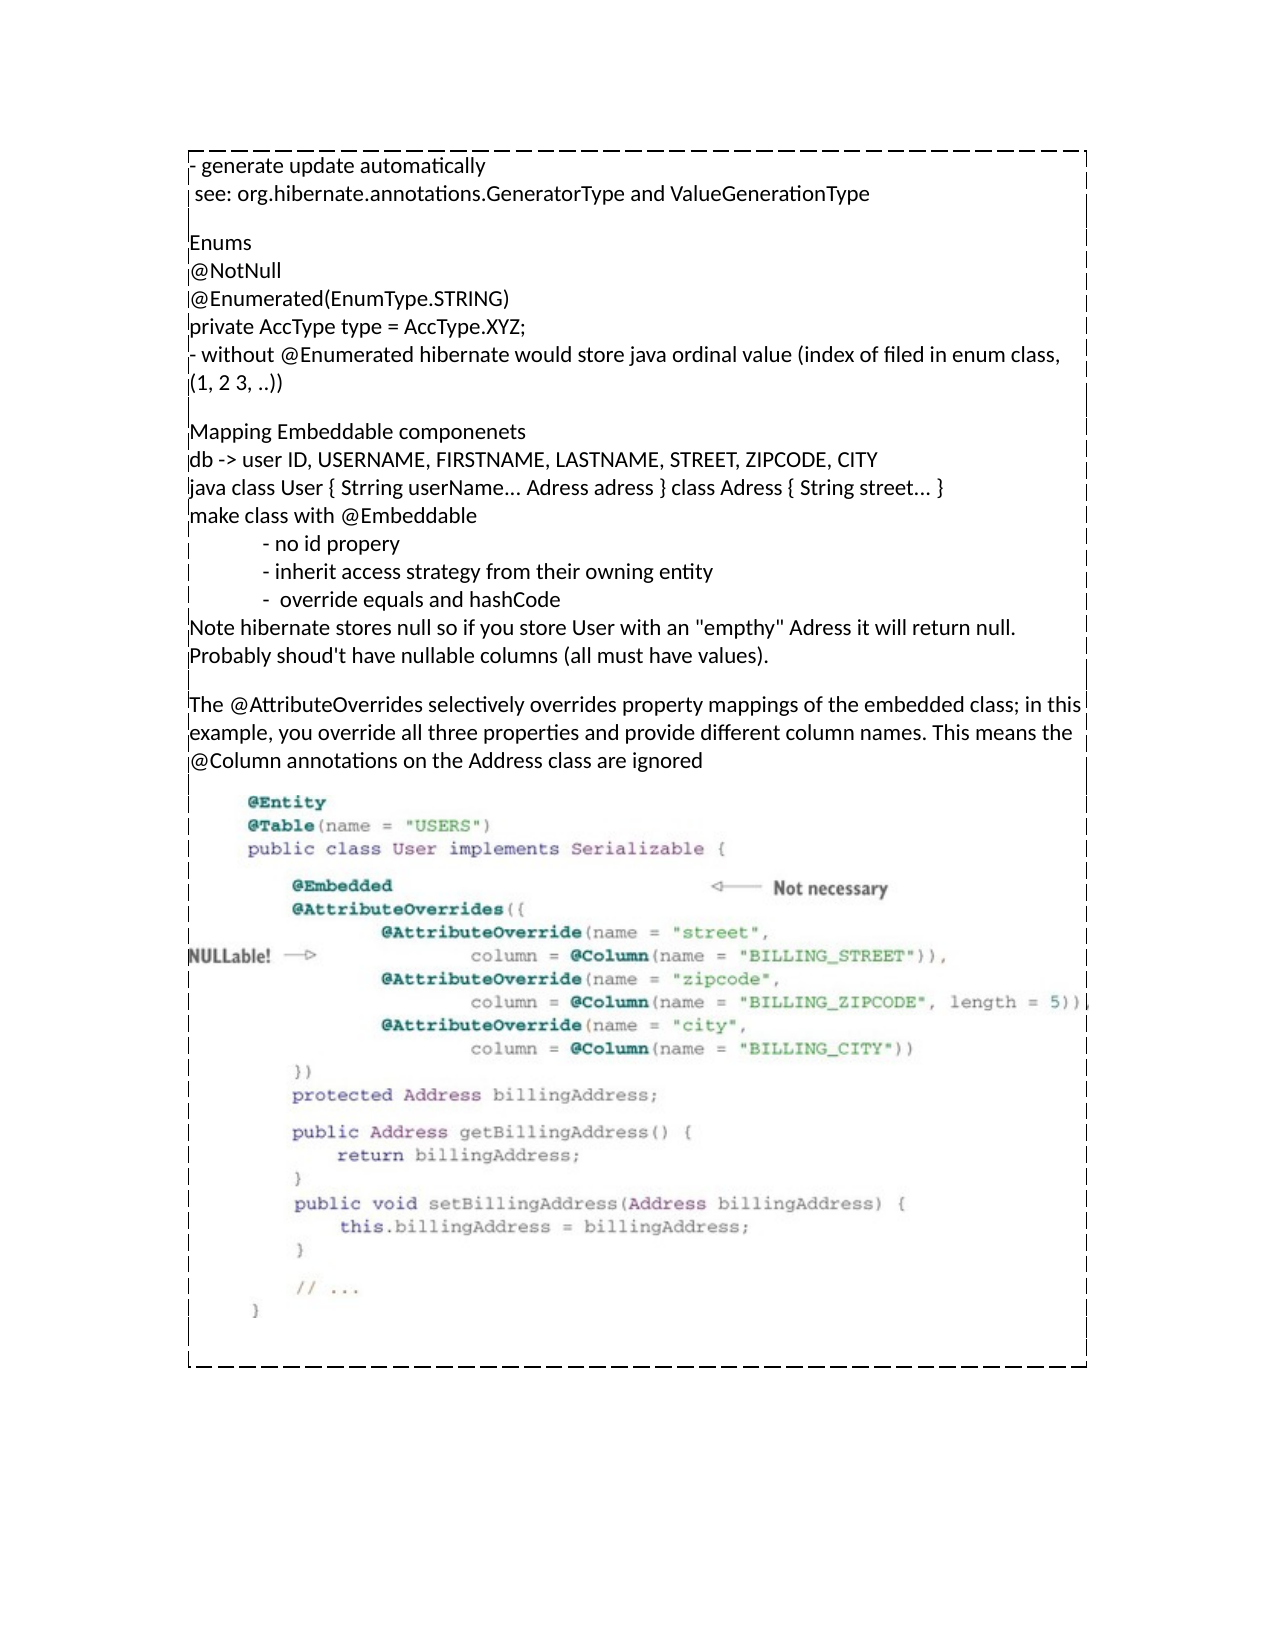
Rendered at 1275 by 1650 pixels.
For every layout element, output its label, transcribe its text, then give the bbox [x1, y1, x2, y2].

text - generate update automatically see: org.hibernate.annotations.GeneratorType and ValueGenerationType [187, 150, 1087, 208]
text Enums @NotNull @Enumerated(EnumType.STRING) private AccType type = AccType.XYZ; - without @Enumerated hibernate would store java ordinal value (index of filed in enum class, (1, 2 3, ..)) [187, 227, 1087, 397]
text The @AttributeOverrides selectively overrides property mappings of the embedded class; in this example, you override all three properties and provide different column names. This means the @Column annotations on the Address class are ignored [187, 689, 1087, 774]
text Mapping Embeddable componenets db -> user ID, USERNAME, FIRSTNAME, LASTNAME, STREET, ZIPCODE, CITY java class User { Strring userName... Adress adress } class Adress { String street... } make class with @Embeddable - no id propery - inherit access strategy from their owning entity - override equals and hashCode Note hibernate stores null so if you store User with an "empthy" Adress it will return null. Probably shoud't have nullable columns (all must have values). [187, 416, 1087, 669]
